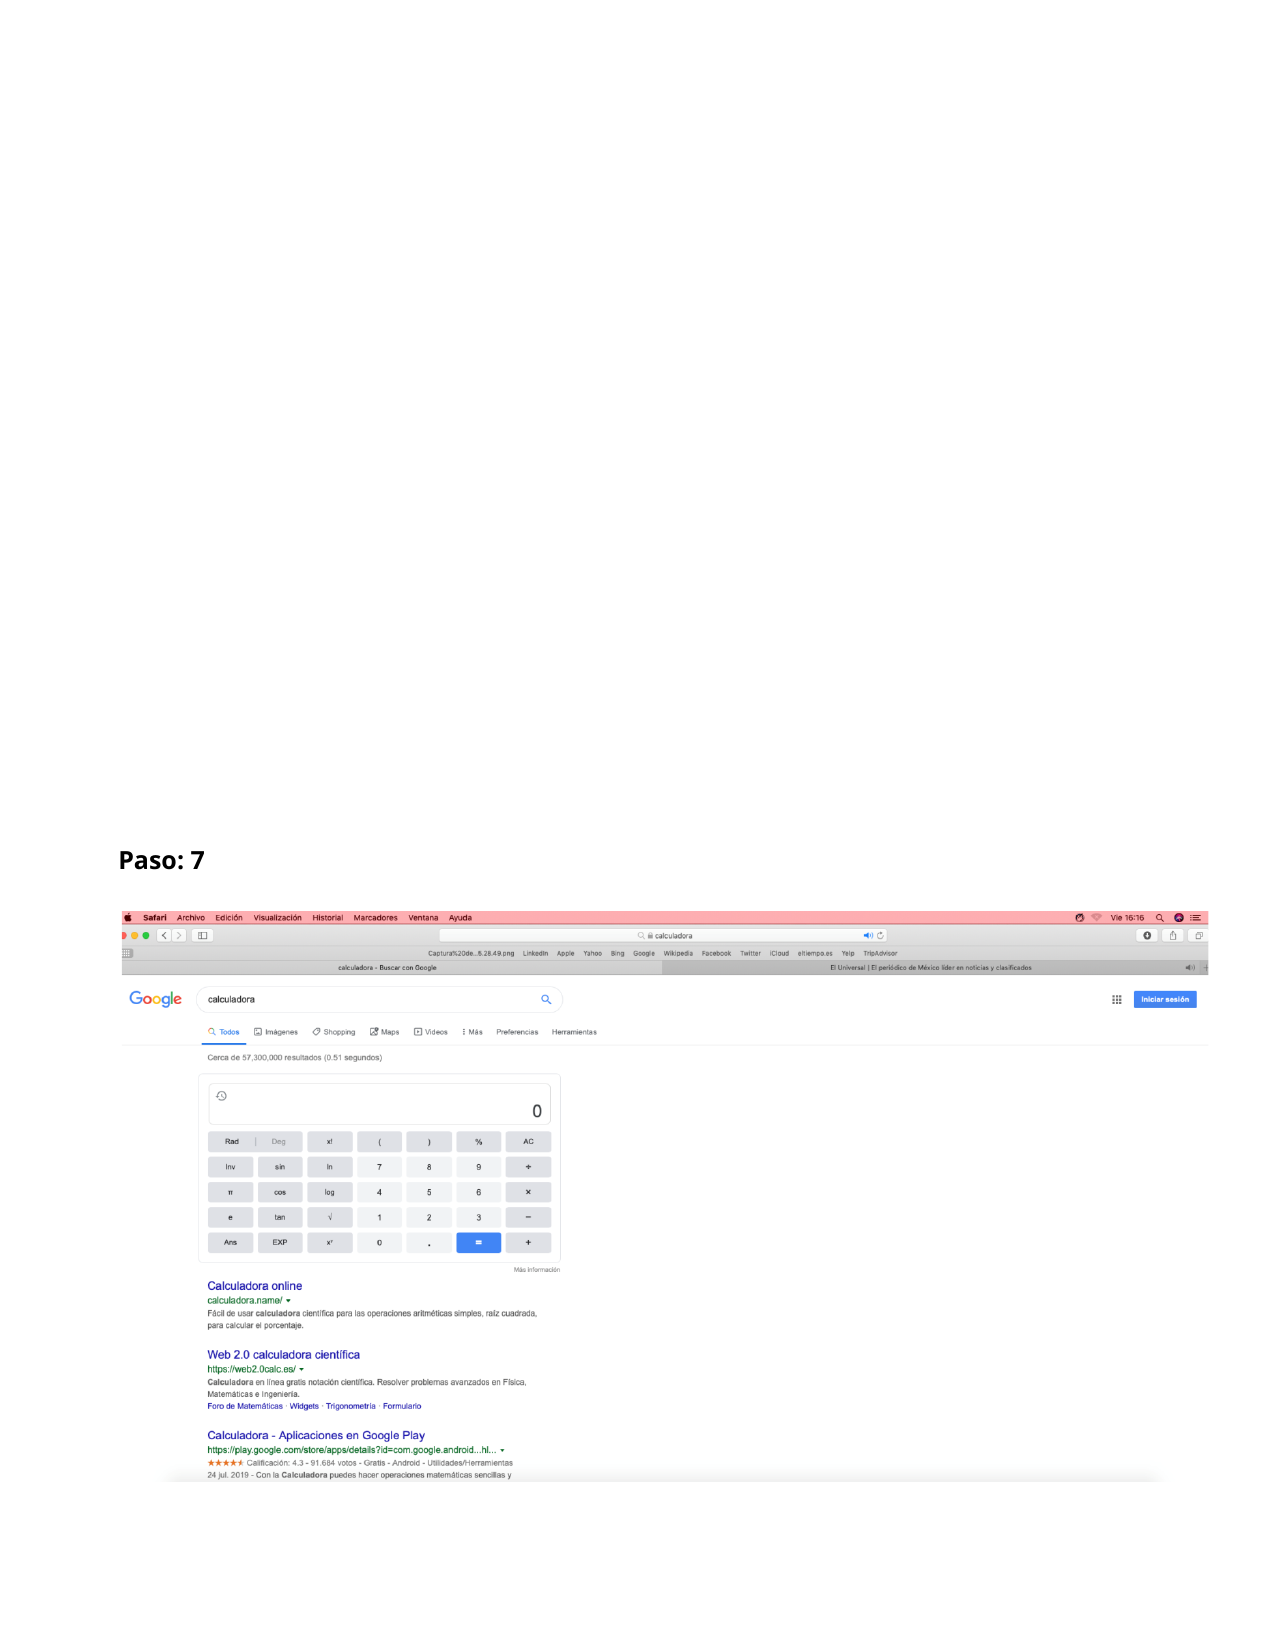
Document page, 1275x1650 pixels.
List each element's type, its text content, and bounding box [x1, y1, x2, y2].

text Paso: 7 [118, 843, 1205, 877]
